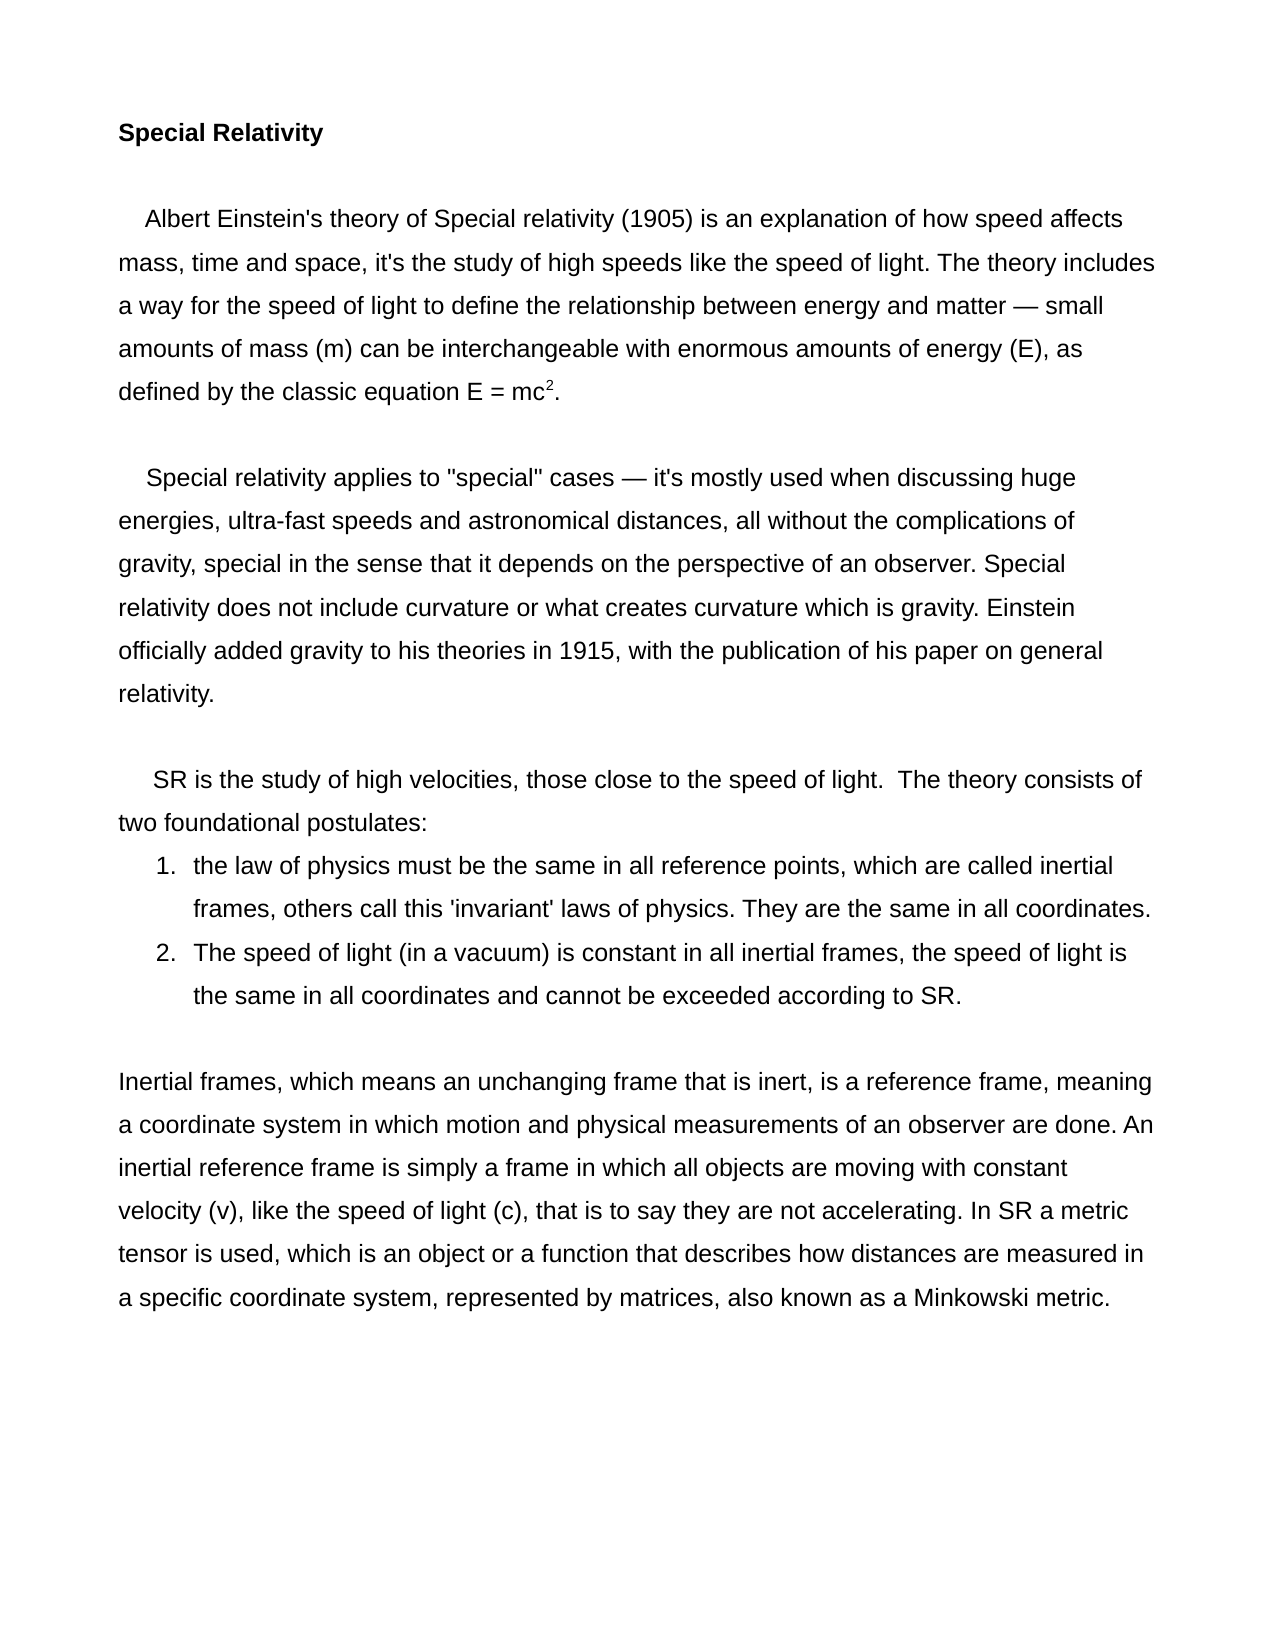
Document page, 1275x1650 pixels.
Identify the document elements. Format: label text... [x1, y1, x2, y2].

text Inertial frames, which means an unchanging frame that is inert, is a reference frame, meaning a coordinate system in which motion and physical measurements of an observer are done. An inertial reference frame is simply a frame in which all objects are moving with constant velocity (v), like the speed of light (c), that is to say they are not accelerating. In SR a metric tensor is used, which is an object or a function that describes how distances are measured in a specific coordinate system, represented by matrices, also known as a Minkowski metric. [118, 1067, 1157, 1311]
text Special Relativity [118, 118, 1157, 147]
text SR is the study of high velocities, those close to the speed of light. The theory consists of two foundational postulates: [118, 765, 1157, 837]
list The speed of light (in a vacuum) is constant in all inertial frames, the speed of light is the same in all coordinates and cannot be exceeded according to SR. [156, 937, 1157, 1009]
list the law of physics must be the same in all reference points, which are called inertial frames, others call this 'invariant' laws of physics. They are the same in all coordinates. [156, 851, 1157, 923]
text Albert Einstein's theory of Special relativity (1905) is an explanation of how speed affects mass, time and space, it's the study of high speeds like the speed of light. The theory includes a way for the speed of light to define the relationship between energy and matter — small amounts of mass (m) can be interchangeable with enormous amounts of energy (E), as defined by the classic equation E = mc2. [118, 204, 1157, 406]
text Special relativity applies to "special" cases — it's mostly used when discussing huge energies, ultra-fast speeds and astronomical distances, all without the complications of gravity, special in the sense that it depends on the perspective of an observer. Special relativity does not include curvature or what creates curvature which is gravity. Einstein officially added gravity to his theories in 1915, with the publication of his paper on general relativity. [118, 463, 1157, 707]
